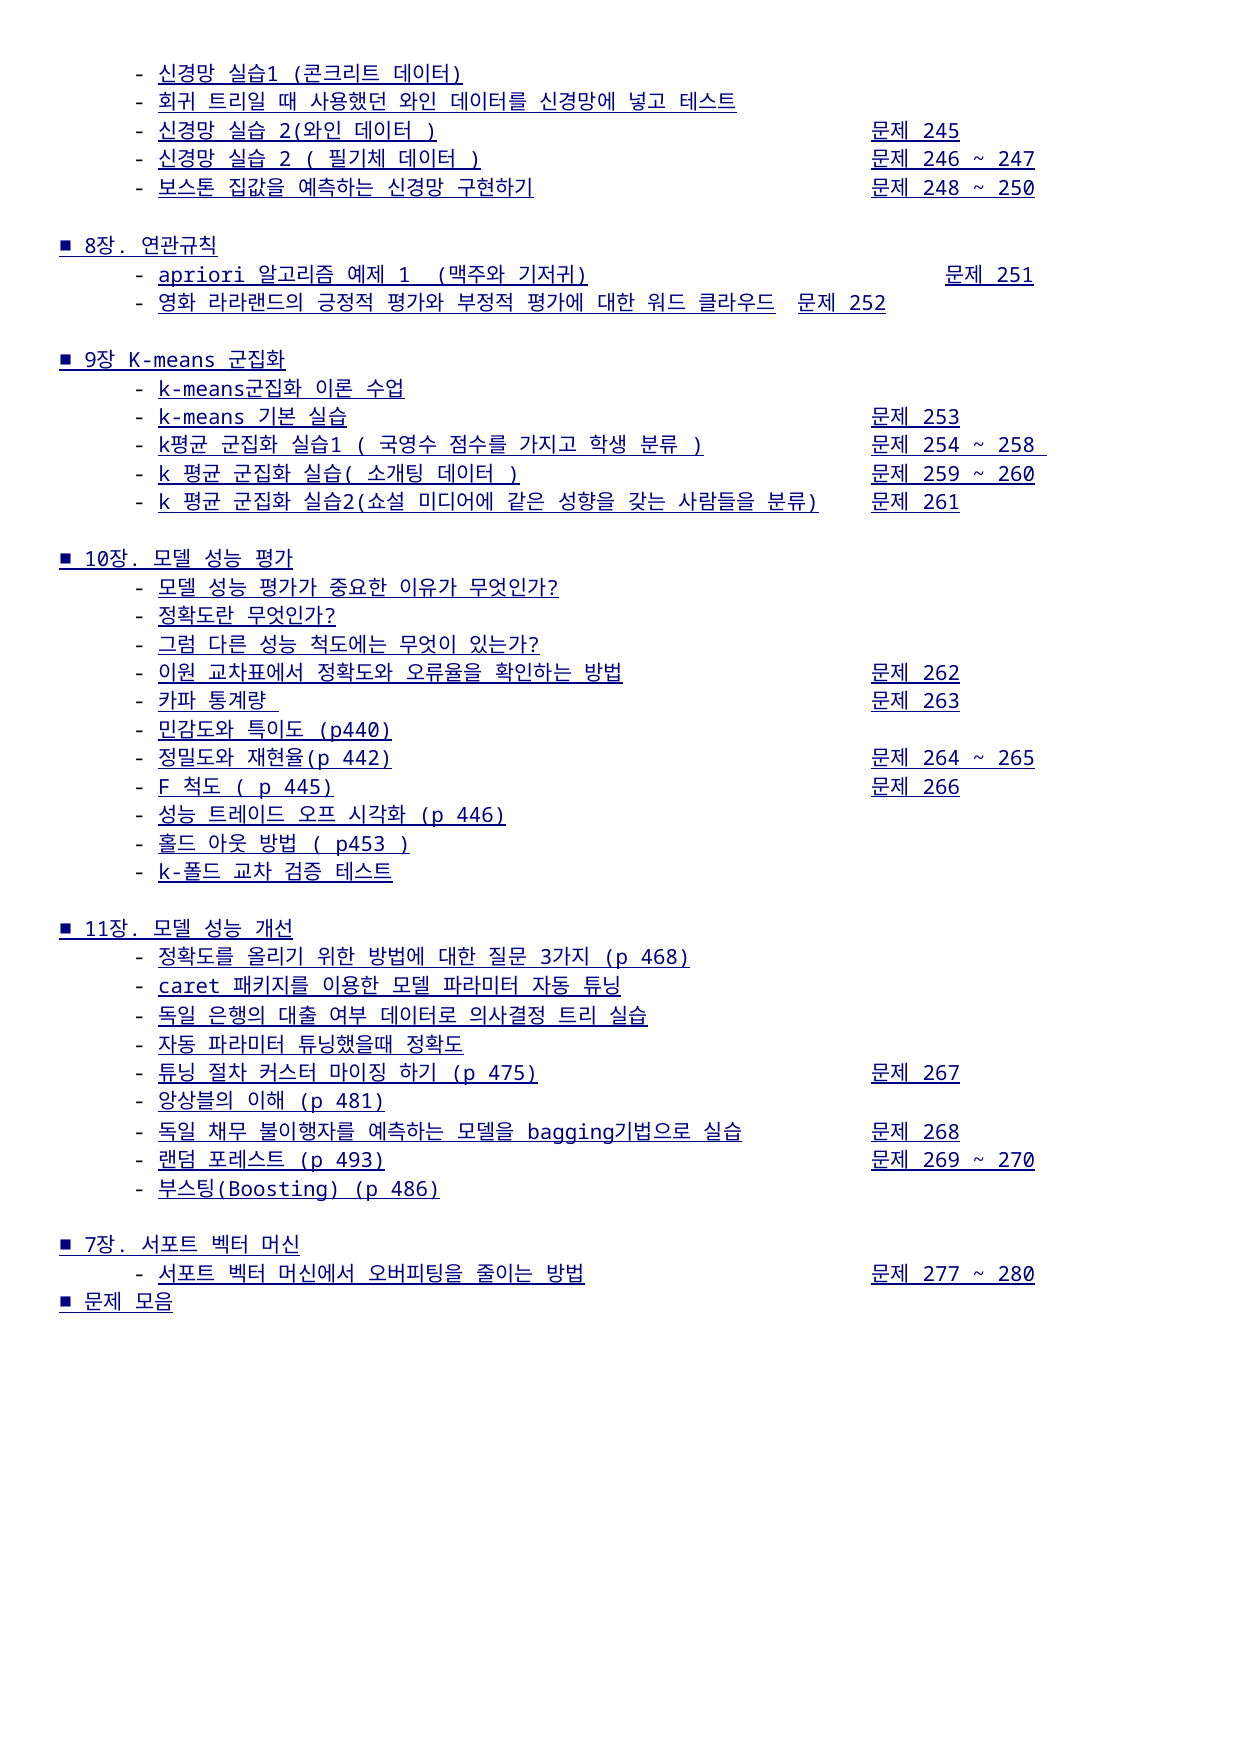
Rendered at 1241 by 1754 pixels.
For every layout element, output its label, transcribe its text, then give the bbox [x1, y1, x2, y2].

text - apriori 알고리즘 예제 1 (맥주와 기저귀) 문제 251 [59, 260, 1181, 288]
text - k 평균 군집화 실습( 소개팅 데이터 ) 문제 259 ~ 260 [59, 459, 1181, 487]
text - k-means군집화 이론 수업 [59, 374, 1181, 402]
text - 이원 교차표에서 정확도와 오류율을 확인하는 방법 문제 262 [59, 658, 1181, 687]
text - 홀드 아웃 방법 ( p453 ) [59, 829, 1181, 857]
text - k 평균 군집화 실습2(쇼설 미디어에 같은 성향을 갖는 사람들을 분류) 문제 261 [59, 487, 1181, 516]
text - 회귀 트리일 때 사용했던 와인 데이터를 신경망에 넣고 테스트 [59, 87, 1181, 116]
text - k평균 군집화 실습1 ( 국영수 점수를 가지고 학생 분류 ) 문제 254 ~ 258 [59, 431, 1181, 459]
text ■ 문제 모음 [59, 1287, 1181, 1316]
text ■ 7장. 서포트 벡터 머신 [59, 1231, 1181, 1259]
text - 독일 은행의 대출 여부 데이터로 의사결정 트리 실습 [59, 999, 1181, 1030]
text - caret 패키지를 이용한 모델 파라미터 자동 튜닝 [59, 971, 1181, 999]
text - 보스톤 집값을 예측하는 신경망 구현하기 문제 248 ~ 250 [59, 173, 1181, 201]
text - 모델 성능 평가가 중요한 이유가 무엇인가? [59, 573, 1181, 601]
text - 정확도를 올리기 위한 방법에 대한 질문 3가지 (p 468) [59, 942, 1181, 971]
text - 영화 라라랜드의 긍정적 평가와 부정적 평가에 대한 워드 클라우드 문제 252 [59, 288, 1181, 317]
text - 정확도란 무엇인가? [59, 601, 1181, 630]
text - 서포트 벡터 머신에서 오버피팅을 줄이는 방법 문제 277 ~ 280 [59, 1259, 1181, 1287]
text ■ 11장. 모델 성능 개선 [59, 914, 1181, 942]
text - 정밀도와 재현율(p 442) 문제 264 ~ 265 [59, 743, 1181, 772]
text - F 척도 ( p 445) 문제 266 [59, 772, 1181, 800]
text - 카파 통계량 문제 263 [59, 687, 1181, 715]
text ■ 9장 K-means 군집화 [59, 345, 1181, 374]
text - 독일 채무 불이행자를 예측하는 모델을 bagging기법으로 실습 문제 268 [59, 1115, 1181, 1145]
text - 신경망 실습1 (콘크리트 데이터) [59, 59, 1181, 87]
text ■ 10장. 모델 성능 평가 [59, 544, 1181, 573]
text - 신경망 실습 2(와인 데이터 ) 문제 245 [59, 116, 1181, 144]
text - 부스팅(Boosting) (p 486) [59, 1174, 1181, 1202]
text - 튜닝 절차 커스터 마이징 하기 (p 475) 문제 267 [59, 1058, 1181, 1087]
text - 민감도와 특이도 (p440) [59, 715, 1181, 743]
text - 신경망 실습 2 ( 필기체 데이터 ) 문제 246 ~ 247 [59, 144, 1181, 173]
text - 랜덤 포레스트 (p 493) 문제 269 ~ 270 [59, 1145, 1181, 1174]
text - k-means 기본 실습 문제 253 [59, 402, 1181, 431]
text - 그럼 다른 성능 척도에는 무엇이 있는가? [59, 630, 1181, 658]
text - k-폴드 교차 검증 테스트 [59, 857, 1181, 886]
text - 성능 트레이드 오프 시각화 (p 446) [59, 800, 1181, 829]
text ■ 8장. 연관규칙 [59, 230, 1181, 260]
text - 자동 파라미터 튜닝했을때 정확도 [59, 1030, 1181, 1058]
text - 앙상블의 이해 (p 481) [59, 1087, 1181, 1115]
